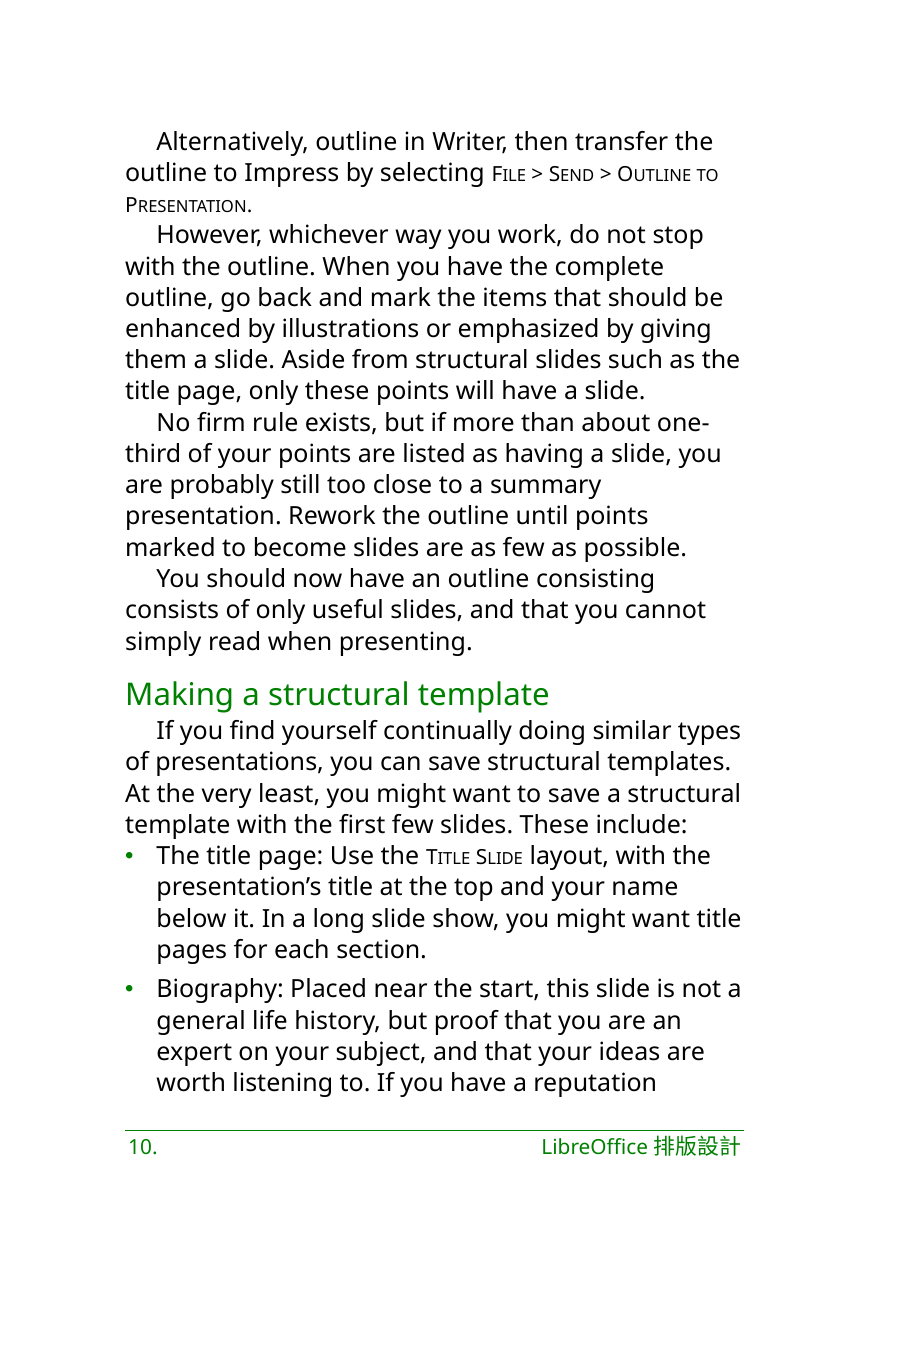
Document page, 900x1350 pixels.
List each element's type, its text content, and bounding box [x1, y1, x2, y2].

subtitle Making a structural template [125, 672, 744, 714]
list Biography: Placed near the start, this slide is not a general life history, but proof that you are an expert on your subject, and that your ideas are worth listening to. If you have a reputation [125, 973, 744, 1098]
text Alternatively, outline in Writer, then transfer the outline to Impress by selecting File > Send > Outline to Presentation. [125, 125, 744, 219]
text You should now have an outline consisting consists of only useful slides, and that you cannot simply read when presenting. [125, 562, 744, 656]
text However, whichever way you work, do not stop with the outline. When you have the complete outline, go back and mark the items that should be enhanced by illustrations or emphasized by giving them a slide. Aside from structural slides such as the title page, only these points will have a slide. [125, 219, 744, 406]
text If you find yourself continually doing similar types of presentations, you can save structural templates. At the very least, you might want to save a structural template with the first few slides. These include: [125, 714, 744, 839]
text No firm rule exists, but if more than about one-third of your points are listed as having a slide, you are probably still too close to a summary presentation. Rework the outline until points marked to become slides are as few as possible. [125, 406, 744, 562]
list The title page: Use the Title Slide layout, with the presentation’s title at the top and your name below it. In a long slide show, you might want title pages for each section. [125, 839, 744, 964]
